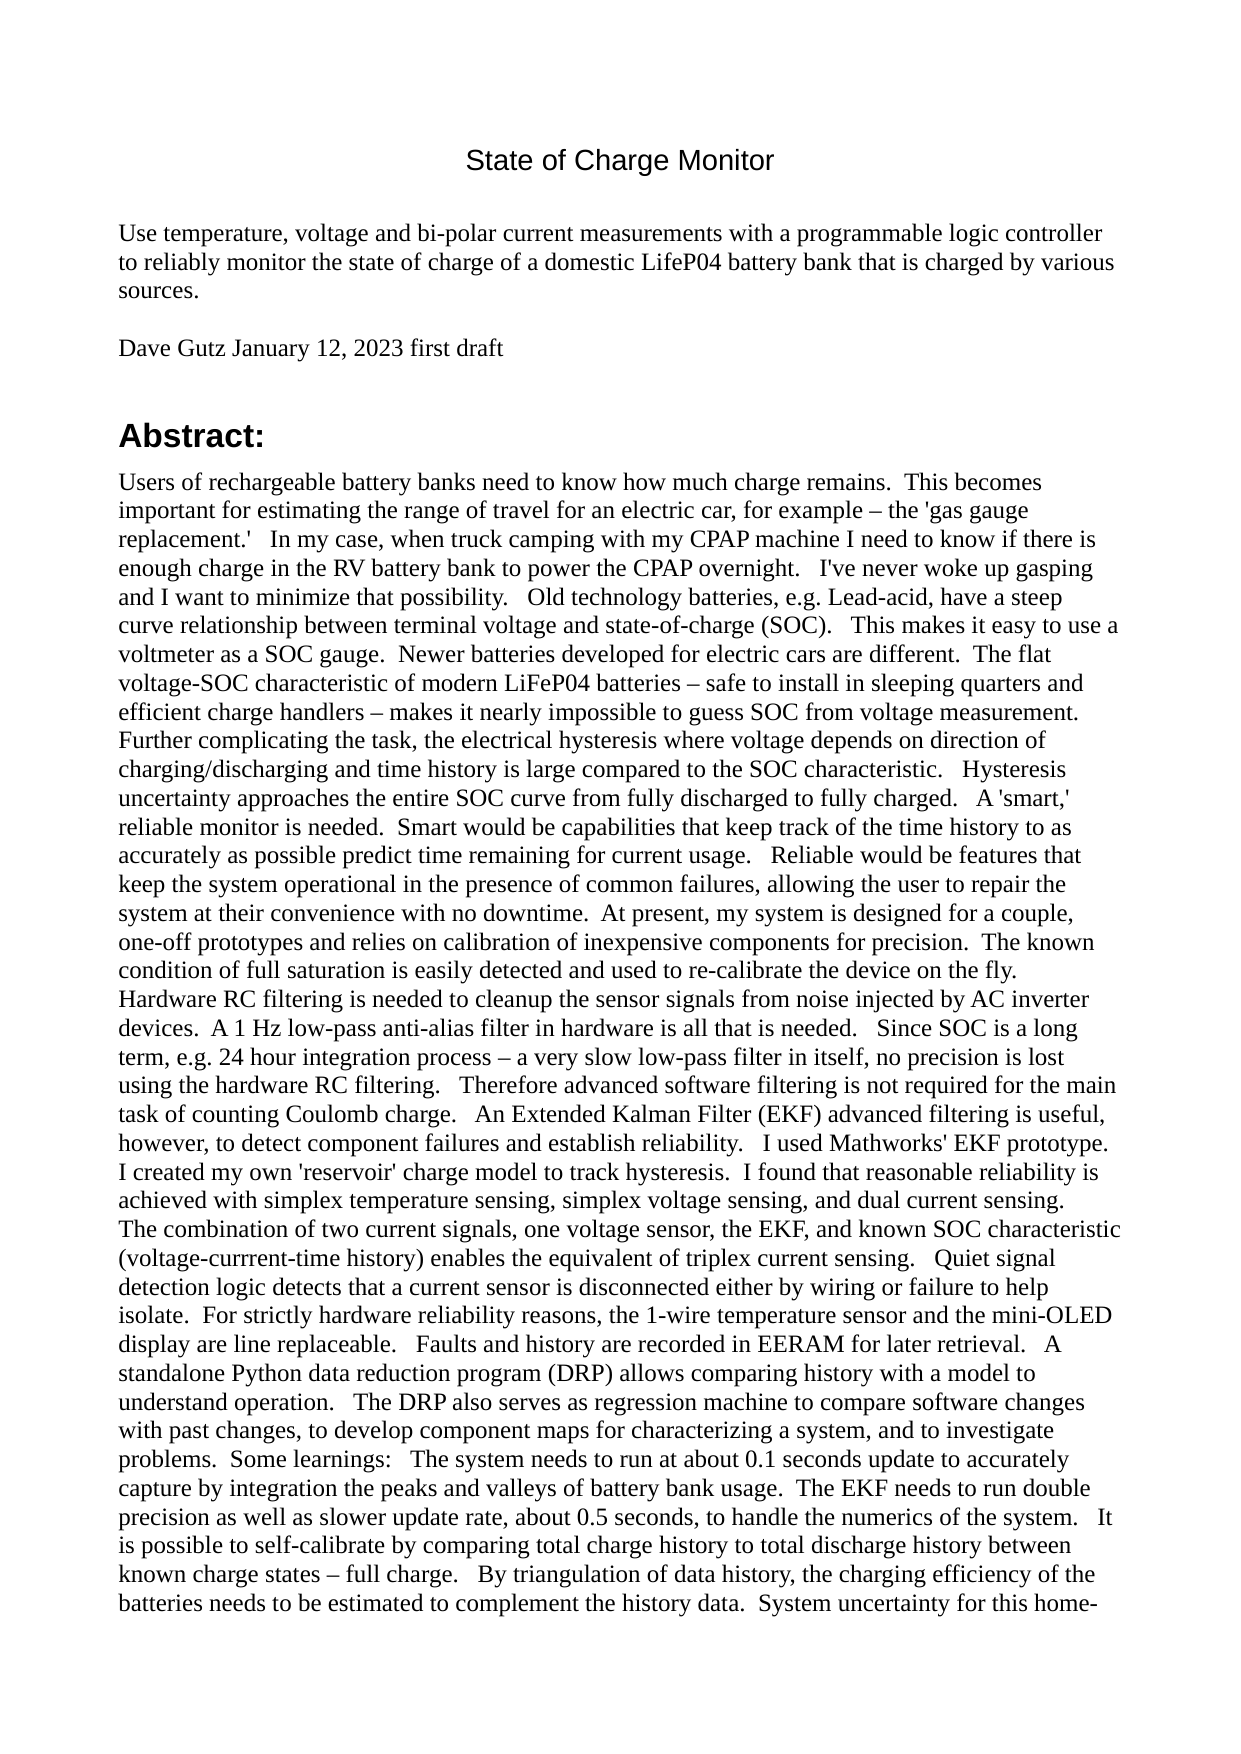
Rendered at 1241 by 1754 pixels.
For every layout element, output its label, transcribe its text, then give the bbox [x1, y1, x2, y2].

text Dave Gutz January 12, 2023 first draft [118, 333, 1122, 362]
subtitle State of Charge Monitor [118, 143, 1122, 177]
text Use temperature, voltage and bi-polar current measurements with a programmable logic controller to reliably monitor the state of charge of a domestic LifeP04 battery bank that is charged by various sources. [118, 218, 1122, 304]
subtitle Abstract: [118, 415, 1122, 454]
text Users of rechargeable battery banks need to know how much charge remains. This becomes important for estimating the range of travel for an electric car, for example – the 'gas gauge replacement.' In my case, when truck camping with my CPAP machine I need to know if there is enough charge in the RV battery bank to power the CPAP overnight. I've never woke up gasping and I want to minimize that possibility. Old technology batteries, e.g. Lead-acid, have a steep curve relationship between terminal voltage and state-of-charge (SOC). This makes it easy to use a voltmeter as a SOC gauge. Newer batteries developed for electric cars are different. The flat voltage-SOC characteristic of modern LiFeP04 batteries – safe to install in sleeping quarters and efficient charge handlers – makes it nearly impossible to guess SOC from voltage measurement. Further complicating the task, the electrical hysteresis where voltage depends on direction of charging/discharging and time history is large compared to the SOC characteristic. Hysteresis uncertainty approaches the entire SOC curve from fully discharged to fully charged. A 'smart,' reliable monitor is needed. Smart would be capabilities that keep track of the time history to as accurately as possible predict time remaining for current usage. Reliable would be features that keep the system operational in the presence of common failures, allowing the user to repair the system at their convenience with no downtime. At present, my system is designed for a couple, one-off prototypes and relies on calibration of inexpensive components for precision. The known condition of full saturation is easily detected and used to re-calibrate the device on the fly. Hardware RC filtering is needed to cleanup the sensor signals from noise injected by AC inverter devices. A 1 Hz low-pass anti-alias filter in hardware is all that is needed. Since SOC is a long term, e.g. 24 hour integration process – a very slow low-pass filter in itself, no precision is lost using the hardware RC filtering. Therefore advanced software filtering is not required for the main task of counting Coulomb charge. An Extended Kalman Filter (EKF) advanced filtering is useful, however, to detect component failures and establish reliability. I used Mathworks' EKF prototype. I created my own 'reservoir' charge model to track hysteresis. I found that reasonable reliability is achieved with simplex temperature sensing, simplex voltage sensing, and dual current sensing. The combination of two current signals, one voltage sensor, the EKF, and known SOC characteristic (voltage-currrent-time history) enables the equivalent of triplex current sensing. Quiet signal detection logic detects that a current sensor is disconnected either by wiring or failure to help isolate. For strictly hardware reliability reasons, the 1-wire temperature sensor and the mini-OLED display are line replaceable. Faults and history are recorded in EERAM for later retrieval. A standalone Python data reduction program (DRP) allows comparing history with a model to understand operation. The DRP also serves as regression machine to compare software changes with past changes, to develop component maps for characterizing a system, and to investigate problems. Some learnings: The system needs to run at about 0.1 seconds update to accurately capture by integration the peaks and valleys of battery bank usage. The EKF needs to run double precision as well as slower update rate, about 0.5 seconds, to handle the numerics of the system. It is possible to self-calibrate by comparing total charge history to total discharge history between known charge states – full charge. By triangulation of data history, the charging efficiency of the batteries needs to be estimated to complement the history data. System uncertainty for this home- [118, 467, 1122, 1617]
